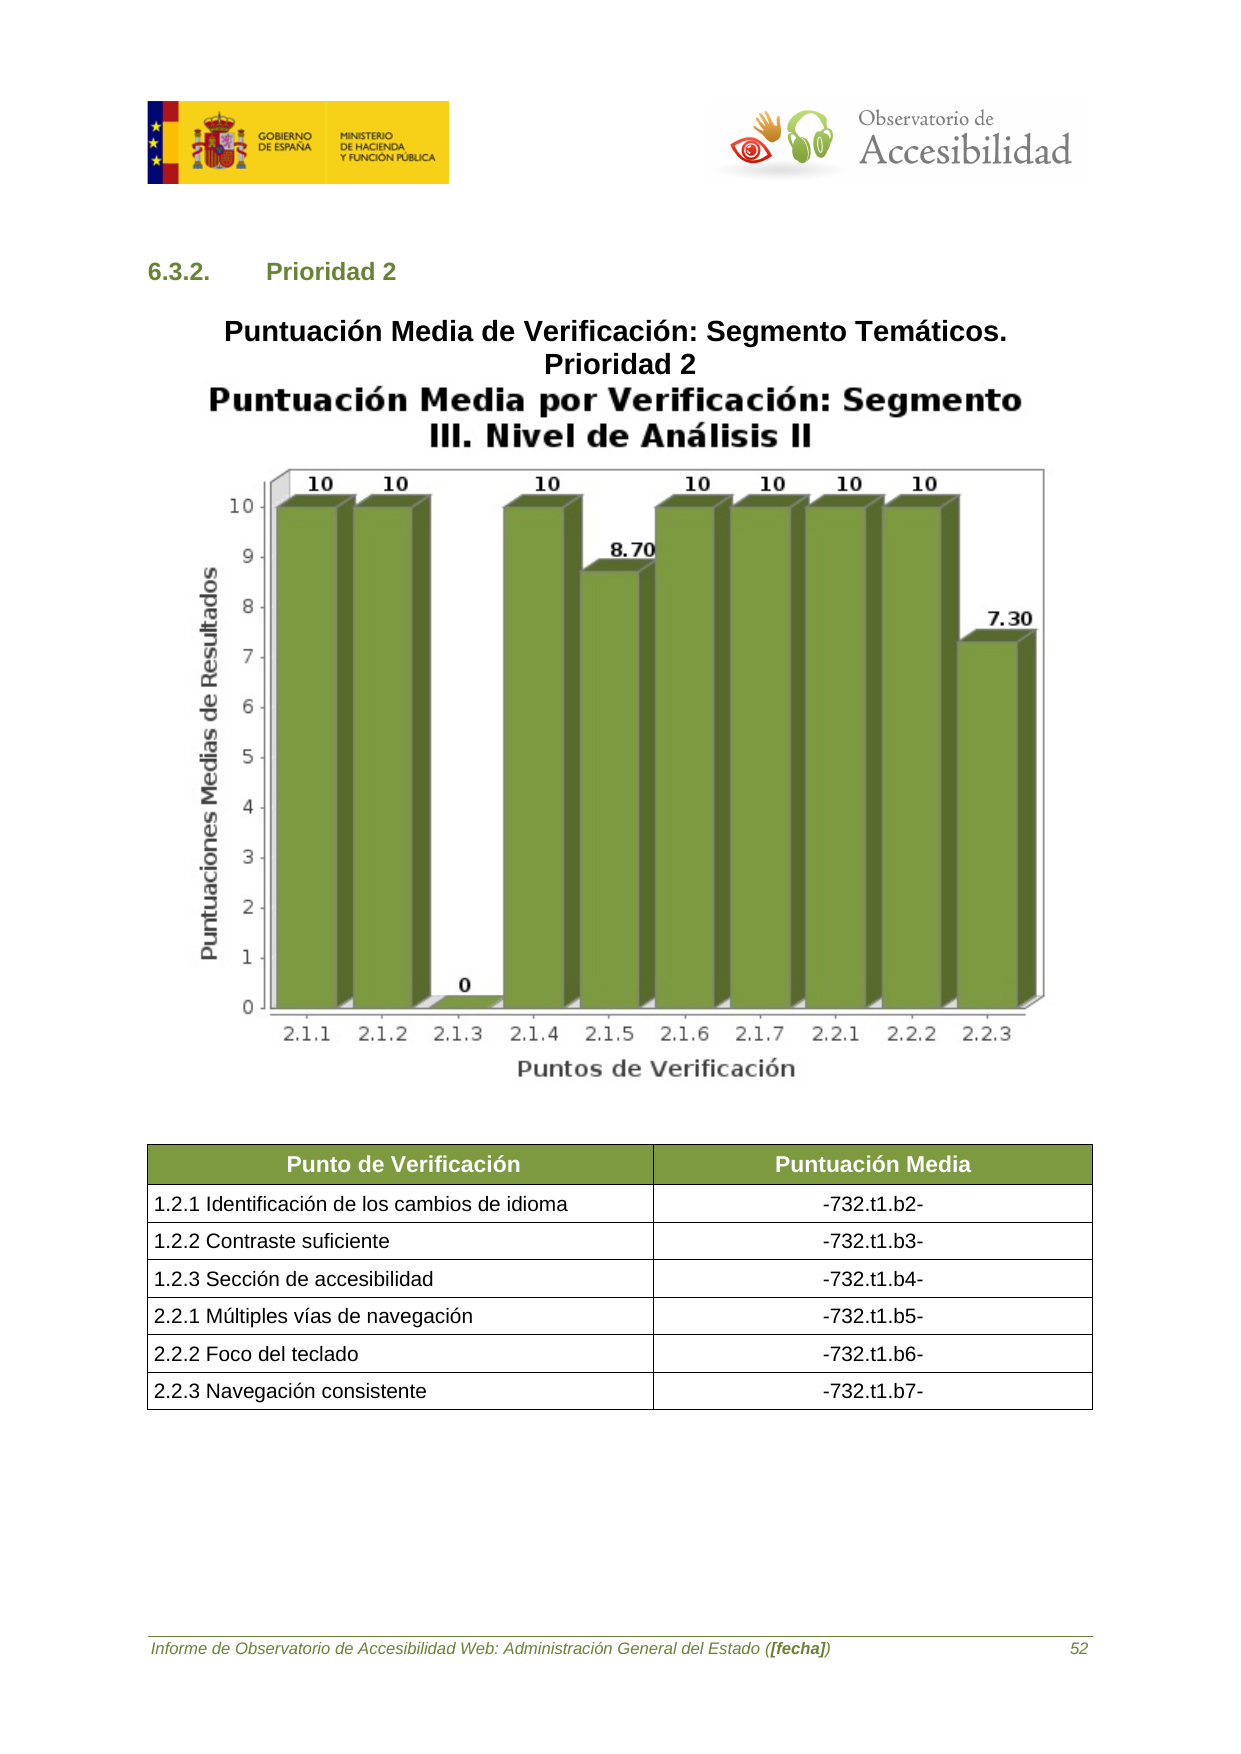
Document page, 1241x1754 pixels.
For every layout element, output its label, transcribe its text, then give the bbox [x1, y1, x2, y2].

subtitle Prioridad 2 [148, 257, 1092, 286]
table_header Puntuación Media [654, 1145, 1092, 1184]
table_cell 1.2.2 Contraste suficiente [148, 1223, 653, 1259]
table_cell 2.2.1 Múltiples vías de navegación [148, 1298, 653, 1334]
table_cell 1.2.3 Sección de accesibilidad [148, 1260, 653, 1297]
table_cell 2.2.3 Navegación consistente [148, 1373, 653, 1409]
table_cell -732.t1.b6- [654, 1335, 1092, 1372]
table_header Punto de Verificación [148, 1145, 653, 1184]
picture [178, 380, 1062, 1091]
table_cell -732.t1.b7- [654, 1373, 1092, 1409]
table_cell 1.2.1 Identificación de los cambios de idioma [148, 1185, 653, 1222]
picture [147, 101, 450, 184]
table_cell -732.t1.b4- [654, 1260, 1092, 1297]
text Prioridad 2 [148, 347, 1092, 381]
table_cell -732.t1.b2- [654, 1185, 1092, 1222]
picture [710, 101, 1086, 184]
text Puntuación Media de Verificación: Segmento Temáticos. [148, 314, 1092, 347]
table_cell 2.2.2 Foco del teclado [148, 1335, 653, 1372]
table_cell -732.t1.b5- [654, 1298, 1092, 1334]
table_cell -732.t1.b3- [654, 1223, 1092, 1259]
